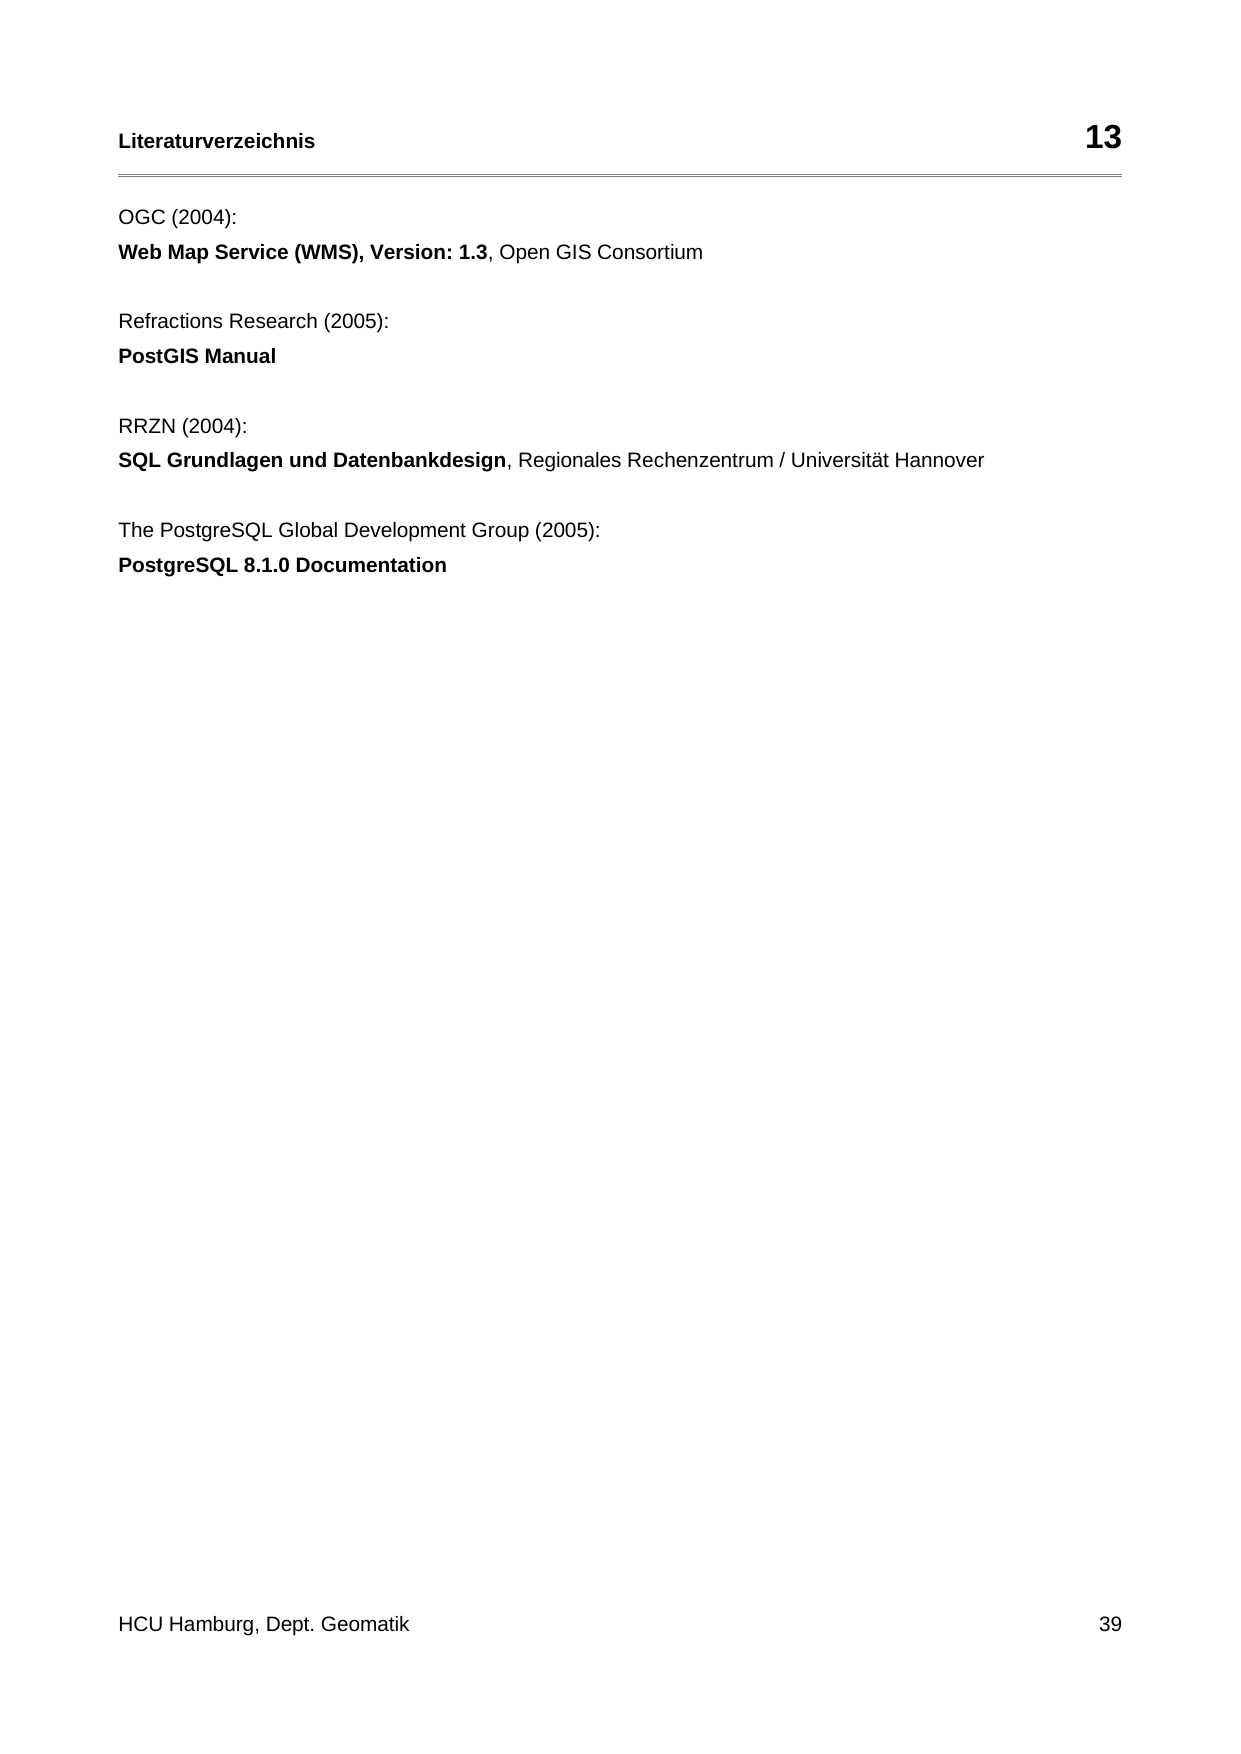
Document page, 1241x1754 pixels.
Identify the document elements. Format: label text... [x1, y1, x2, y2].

text Web Map Service (WMS), Version: 1.3, Open GIS Consortium [118, 240, 1122, 264]
text SQL Grundlagen und Datenbankdesign, Regionales Rechenzentrum / Universität Hannover [118, 449, 1122, 472]
text The PostgreSQL Global Development Group (2005): [118, 519, 1122, 542]
text PostgreSQL 8.1.0 Documentation [118, 553, 1122, 577]
text Refractions Research (2005): [118, 310, 1122, 333]
text PostGIS Manual [118, 345, 1122, 368]
text OGC (2004): [118, 206, 1122, 229]
text RRZN (2004): [118, 414, 1122, 438]
